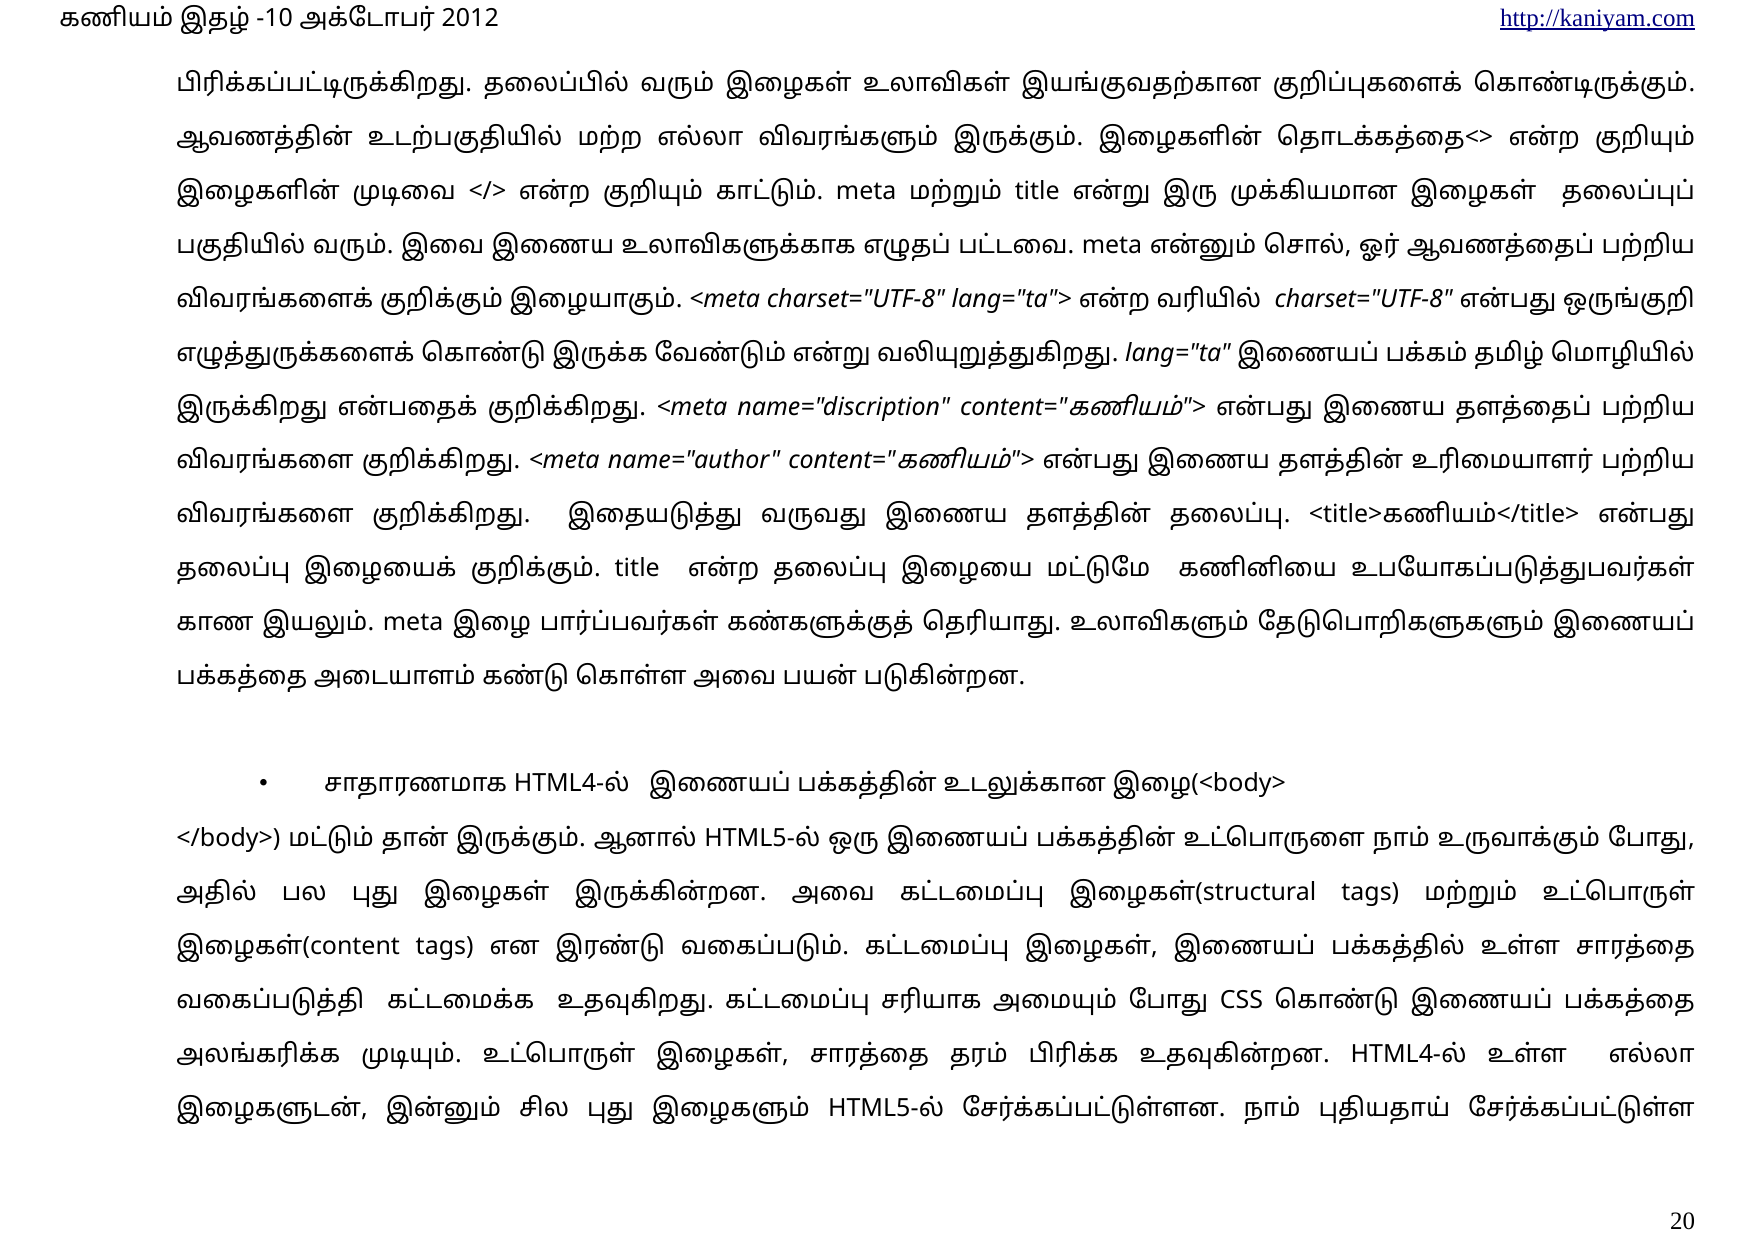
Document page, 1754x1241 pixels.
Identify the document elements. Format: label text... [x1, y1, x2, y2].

list பிரிக்கப்பட்டிருக்கிறது. தலைப்பில் வரும் இழைகள் உலாவிகள் இயங்குவதற்கான குறிப்புகளைக் கொண்டிருக்கும். ஆவணத்தின் உடற்பகுதியில் மற்ற எல்லா விவரங்களும் இருக்கும். இழைகளின் தொடக்கத்தை<> என்ற குறியும் இழைகளின் முடிவை </> என்ற குறியும் காட்டும். meta மற்றும் title என்று இரு முக்கியமான இழைகள் தலைப்புப் பகுதியில் வரும். இவை இணைய உலாவிகளுக்காக எழுதப் பட்டவை. meta என்னும் சொல், ஓர் ஆவணத்தைப் பற்றிய விவரங்களைக் குறிக்கும் இழையாகும். <meta charset="UTF-8" lang="ta"> என்ற வரியில் charset="UTF-8" என்பது ஒருங்குறி எழுத்துருக்களைக் கொண்டு இருக்க வேண்டும் என்று வலியுறுத்துகிறது. lang="ta" இணையப் பக்கம் தமிழ் மொழியில் இருக்கிறது என்பதைக் குறிக்கிறது. <meta name="discription" content="கணியம்"> என்பது இணைய தளத்தைப் பற்றிய விவரங்களை குறிக்கிறது. <meta name="author" content="கணியம்"> என்பது இணைய தளத்தின் உரிமையாளர் பற்றிய விவரங்களை குறிக்கிறது. இதையடுத்து வருவது இணைய தளத்தின் தலைப்பு. <title>கணியம்</title> என்பது தலைப்பு இழையைக் குறிக்கும். title என்ற தலைப்பு இழையை மட்டுமே கணினியை உபயோகப்படுத்துபவர்கள் காண இயலும். meta இழை பார்ப்பவர்கள் கண்களுக்குத் தெரியாது. உலாவிகளும் தேடுபொறிகளுகளும் இணையப் பக்கத்தை அடையாளம் கண்டு கொள்ள அவை பயன் படுகின்றன. [176, 64, 1695, 695]
list </body>) மட்டும் தான் இருக்கும். ஆனால் HTML5-ல் ஒரு இணையப் பக்கத்தின் உட்பொருளை நாம் உருவாக்கும் போது, அதில் பல புது இழைகள் இருக்கின்றன. அவை கட்டமைப்பு இழைகள்(structural tags) மற்றும் உட்பொருள் இழைகள்(content tags) என இரண்டு வகைப்படும். கட்டமைப்பு இழைகள், இணையப் பக்கத்தில் உள்ள சாரத்தை வகைப்படுத்தி கட்டமைக்க உதவுகிறது. கட்டமைப்பு சரியாக அமையும் போது CSS கொண்டு இணையப் பக்கத்தை அலங்கரிக்க முடியும். உட்பொருள் இழைகள், சாரத்தை தரம் பிரிக்க உதவுகின்றன. HTML4-ல் உள்ள எல்லா இழைகளுடன், இன்னும் சில புது இழைகளும் HTML5-ல் சேர்க்கப்பட்டுள்ளன. நாம் புதியதாய் சேர்க்கப்பட்டுள்ள [176, 820, 1695, 1127]
list சாதாரணமாக HTML4-ல் இணையப் பக்கத்தின் உடலுக்கான இழை(<body> [176, 764, 1695, 801]
